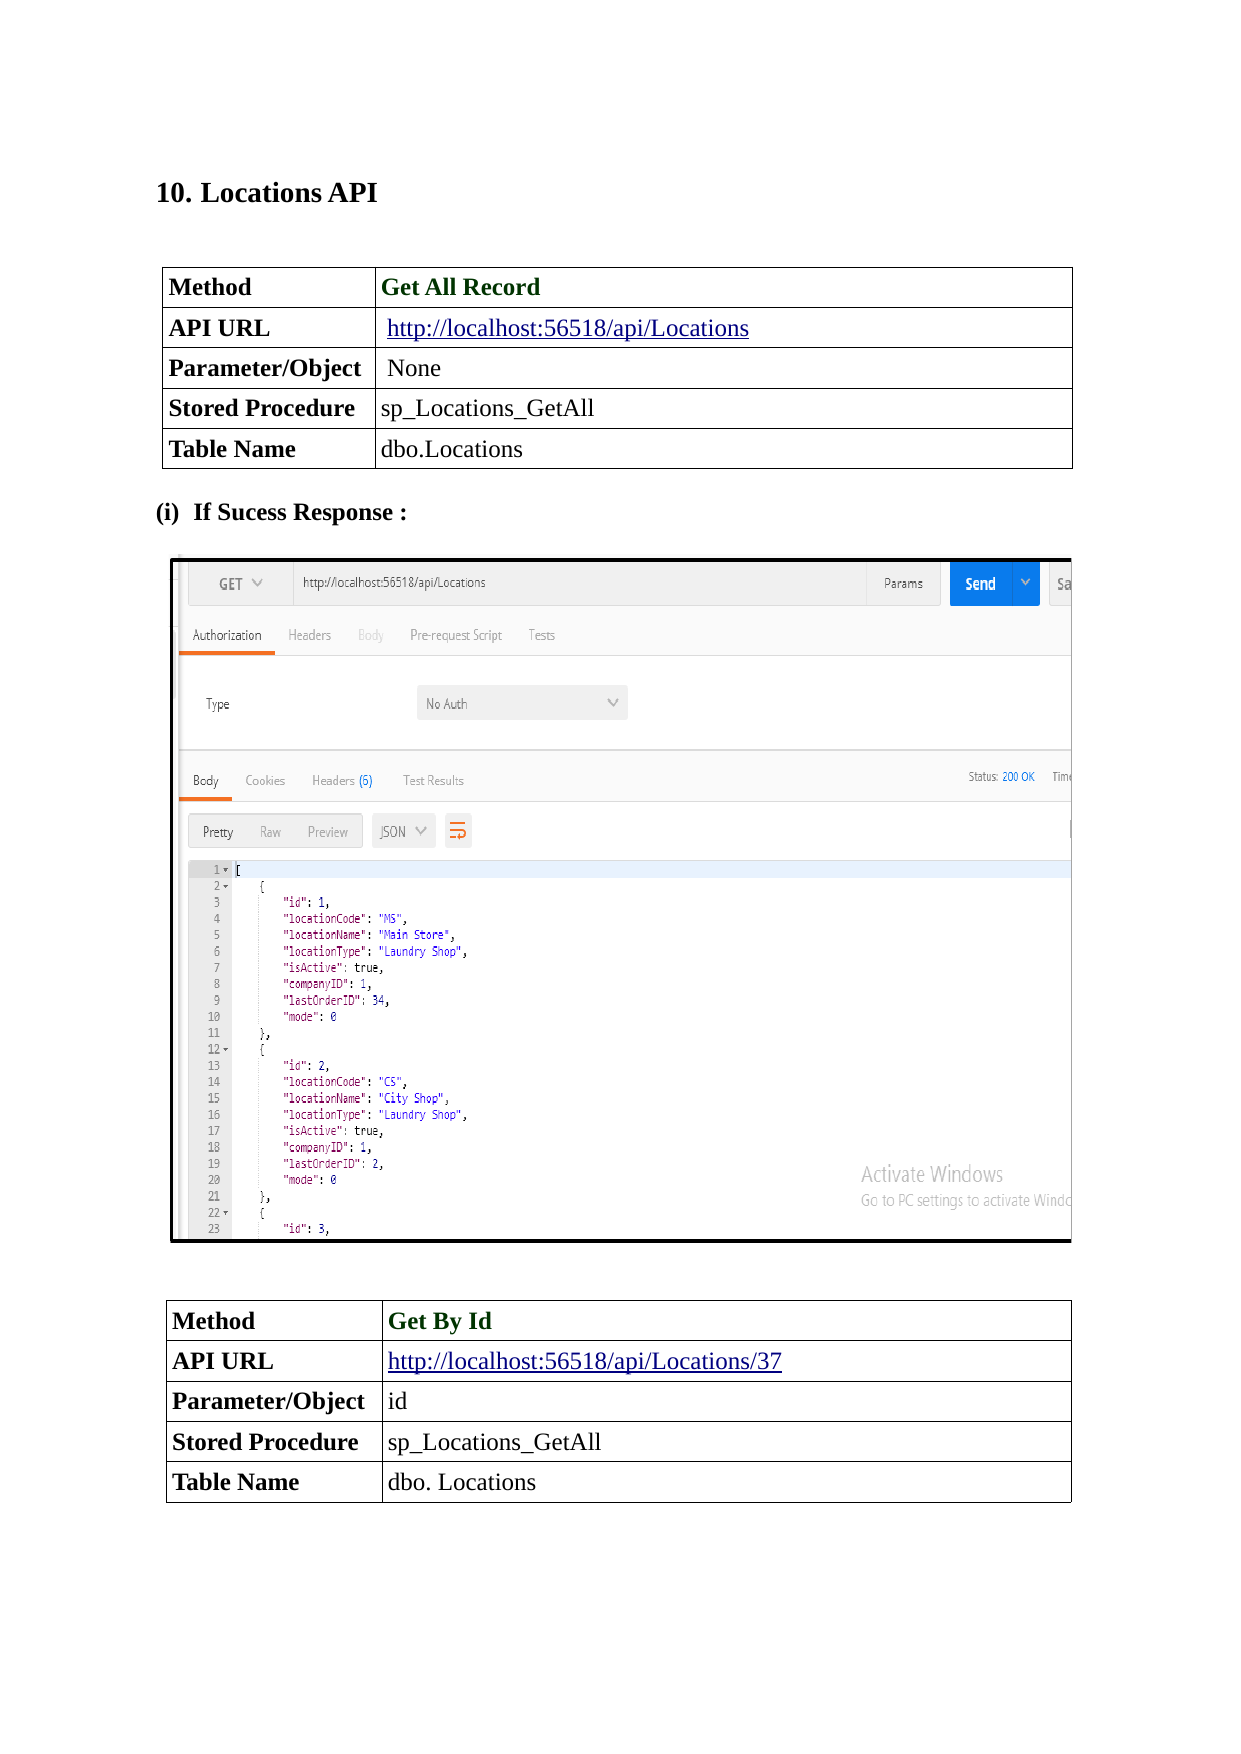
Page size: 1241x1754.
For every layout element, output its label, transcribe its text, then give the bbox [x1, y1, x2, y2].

table_cell dbo. Locations [383, 1462, 1071, 1502]
table_cell Parameter/Object [167, 1382, 382, 1421]
list If Sucess Response : [156, 497, 1122, 526]
table_cell Stored Procedure [167, 1422, 382, 1461]
table_cell Stored Procedure [163, 389, 375, 428]
picture [168, 554, 1072, 1243]
table_cell Table Name [163, 429, 375, 468]
table_cell id [383, 1382, 1071, 1421]
table_cell Parameter/Object [163, 348, 375, 388]
table_header Method [163, 268, 375, 307]
table_cell None [376, 348, 1072, 388]
table_header Get All Record [376, 268, 1072, 307]
table_cell dbo.Locations [376, 429, 1072, 468]
table_cell sp_Locations_GetAll [376, 389, 1072, 428]
table_cell API URL [163, 308, 375, 347]
list Locations API [156, 176, 1122, 209]
table_header Get By Id [383, 1301, 1071, 1340]
table_cell API URL [167, 1341, 382, 1381]
table_cell sp_Locations_GetAll [383, 1422, 1071, 1461]
table_cell Table Name [167, 1462, 382, 1502]
table_cell http://localhost:56518/api/Locations [376, 308, 1072, 347]
table_header Method [167, 1301, 382, 1340]
table_cell http://localhost:56518/api/Locations/37 [383, 1341, 1071, 1381]
